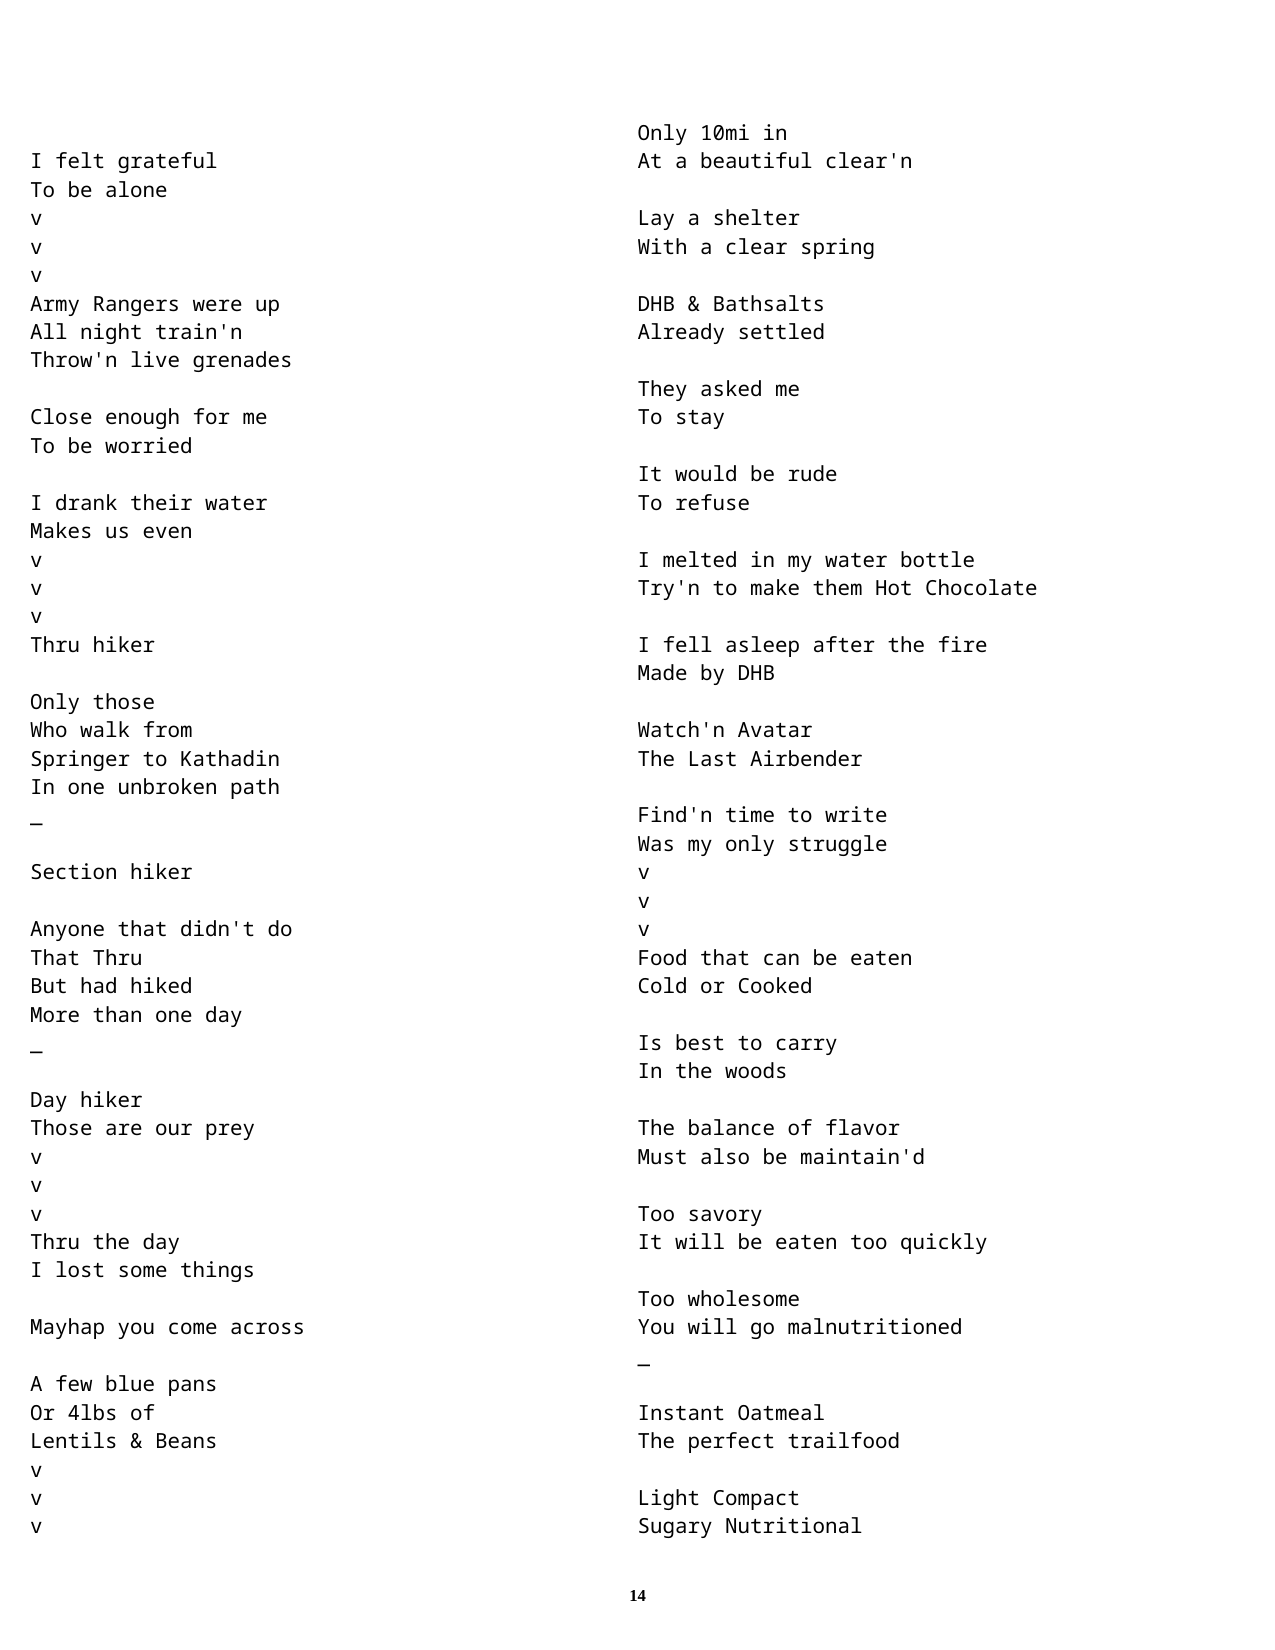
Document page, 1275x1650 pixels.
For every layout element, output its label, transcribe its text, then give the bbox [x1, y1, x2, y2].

text The Last Airbender [637, 744, 1245, 772]
text Light Compact [637, 1483, 1245, 1512]
text In one unbroken path [30, 772, 637, 801]
text In the woods [637, 1057, 1245, 1085]
text Sugary Nutritional [637, 1512, 1245, 1540]
text Made by DHB [637, 658, 1245, 687]
text The balance of flavor [637, 1113, 1245, 1142]
text v [30, 1512, 637, 1540]
text That Thru [30, 943, 637, 971]
text Springer to Kathadin [30, 744, 637, 772]
text Thru the day [30, 1227, 637, 1256]
text Day hiker [30, 1085, 637, 1113]
text v [637, 857, 1245, 886]
text v [637, 914, 1245, 943]
text v [30, 260, 637, 289]
text DHB & Bathsalts [637, 289, 1245, 317]
text Only 10mi in [637, 118, 1245, 147]
text More than one day [30, 1000, 637, 1028]
text v [30, 573, 637, 602]
text Army Rangers were up [30, 289, 637, 317]
text Instant Oatmeal [637, 1398, 1245, 1426]
text Is best to carry [637, 1028, 1245, 1057]
text Or 4lbs of [30, 1398, 637, 1426]
text It would be rude [637, 459, 1245, 488]
text _ [30, 801, 637, 829]
text Cold or Cooked [637, 971, 1245, 1000]
text I drank their water [30, 488, 637, 516]
text Makes us even [30, 516, 637, 545]
text v [30, 1199, 637, 1227]
text A few blue pans [30, 1369, 637, 1398]
text To refuse [637, 488, 1245, 516]
text Was my only struggle [637, 829, 1245, 857]
text I felt grateful [30, 147, 637, 175]
text They asked me [637, 374, 1245, 402]
text All night train'n [30, 317, 637, 346]
text It will be eaten too quickly [637, 1227, 1245, 1256]
text v [30, 1170, 637, 1199]
text To stay [637, 402, 1245, 431]
text Those are our prey [30, 1113, 637, 1142]
text Mayhap you come across [30, 1312, 637, 1341]
text v [30, 1455, 637, 1483]
text Anyone that didn't do [30, 914, 637, 943]
text To be alone [30, 175, 637, 203]
text v [30, 545, 637, 573]
text Already settled [637, 317, 1245, 346]
text I melted in my water bottle [637, 545, 1245, 573]
text _ [637, 1341, 1245, 1369]
text With a clear spring [637, 232, 1245, 260]
text Throw'n live grenades [30, 346, 637, 374]
text v [637, 886, 1245, 914]
text v [30, 232, 637, 260]
text v [30, 203, 637, 232]
text Thru hiker [30, 630, 637, 658]
text You will go malnutritioned [637, 1312, 1245, 1341]
text I fell asleep after the fire [637, 630, 1245, 658]
text v [30, 1142, 637, 1170]
text Section hiker [30, 857, 637, 886]
text Too wholesome [637, 1284, 1245, 1312]
text _ [30, 1028, 637, 1057]
text Too savory [637, 1199, 1245, 1227]
text Who walk from [30, 715, 637, 744]
text At a beautiful clear'n [637, 147, 1245, 175]
text v [30, 1483, 637, 1512]
text Try'n to make them Hot Chocolate [637, 573, 1245, 602]
text To be worried [30, 431, 637, 459]
text Only those [30, 687, 637, 715]
text I lost some things [30, 1256, 637, 1284]
text Must also be maintain'd [637, 1142, 1245, 1170]
text The perfect trailfood [637, 1426, 1245, 1455]
text Find'n time to write [637, 801, 1245, 829]
text Watch'n Avatar [637, 715, 1245, 744]
text Food that can be eaten [637, 943, 1245, 971]
text Lay a shelter [637, 203, 1245, 232]
text v [30, 602, 637, 630]
text Lentils & Beans [30, 1426, 637, 1455]
text Close enough for me [30, 402, 637, 431]
text But had hiked [30, 971, 637, 1000]
